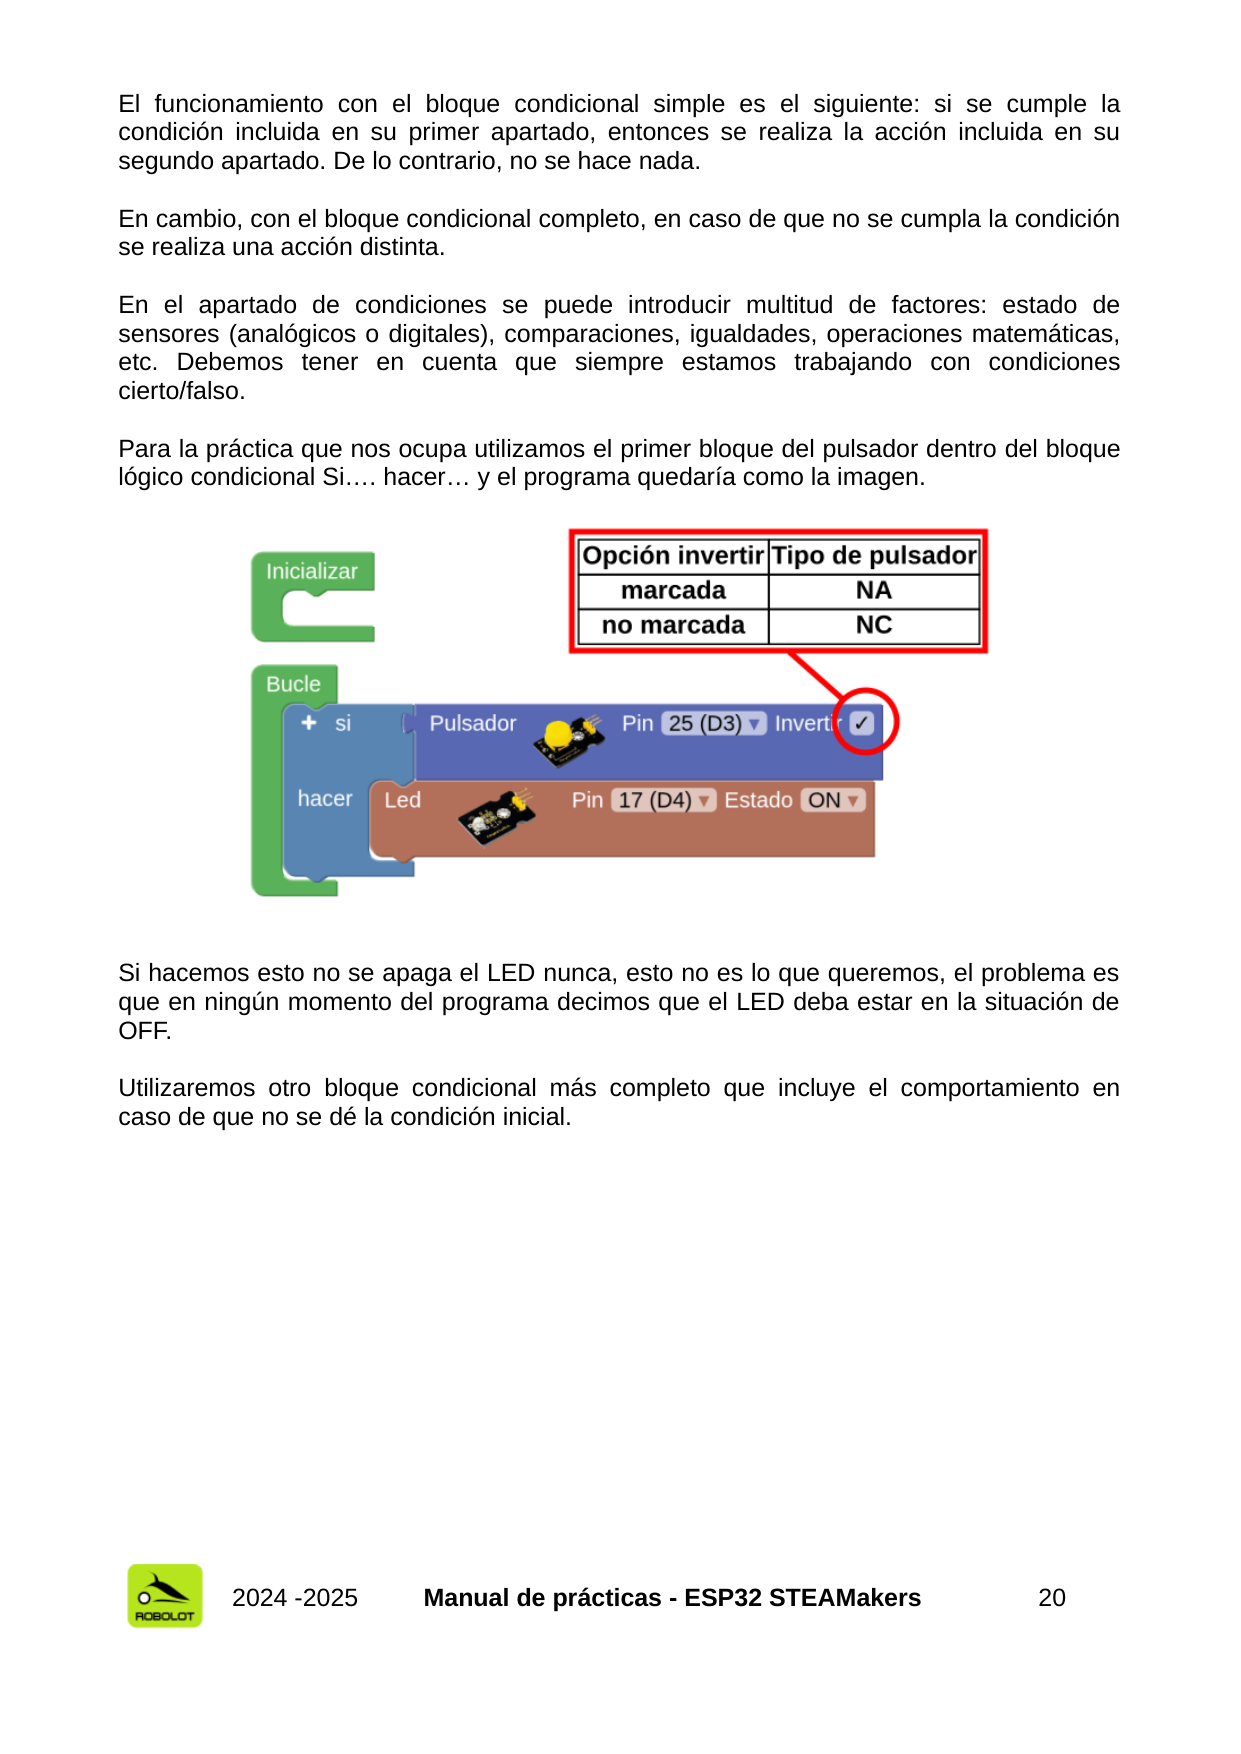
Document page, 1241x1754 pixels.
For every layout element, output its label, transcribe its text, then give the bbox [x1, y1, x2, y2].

text El funcionamiento con el bloque condicional simple es el siguiente: si se cumple la condición incluida en su primer apartado, entonces se realiza la acción incluida en su segundo apartado. De lo contrario, no se hace nada. [118, 88, 1122, 175]
text En cambio, con el bloque condicional completo, en caso de que no se cumpla la condición se realiza una acción distinta. [118, 203, 1122, 261]
picture [126, 1563, 205, 1631]
picture [248, 525, 992, 901]
text Para la práctica que nos ocupa utilizamos el primer bloque del pulsador dentro del bloque lógico condicional Si…. hacer… y el programa quedaría como la imagen. [118, 433, 1122, 491]
text Utilizaremos otro bloque condicional más completo que incluye el comportamiento en caso de que no se dé la condición inicial. [118, 1073, 1122, 1131]
text En el apartado de condiciones se puede introducir multitud de factores: estado de sensores (analógicos o digitales), comparaciones, igualdades, operaciones matemáticas, etc. Debemos tener en cuenta que siempre estamos trabajando con condiciones cierto/falso. [118, 290, 1122, 405]
text Si hacemos esto no se apaga el LED nunca, esto no es lo que queremos, el problema es que en ningún momento del programa decimos que el LED deba estar en la situación de OFF. [118, 958, 1122, 1044]
